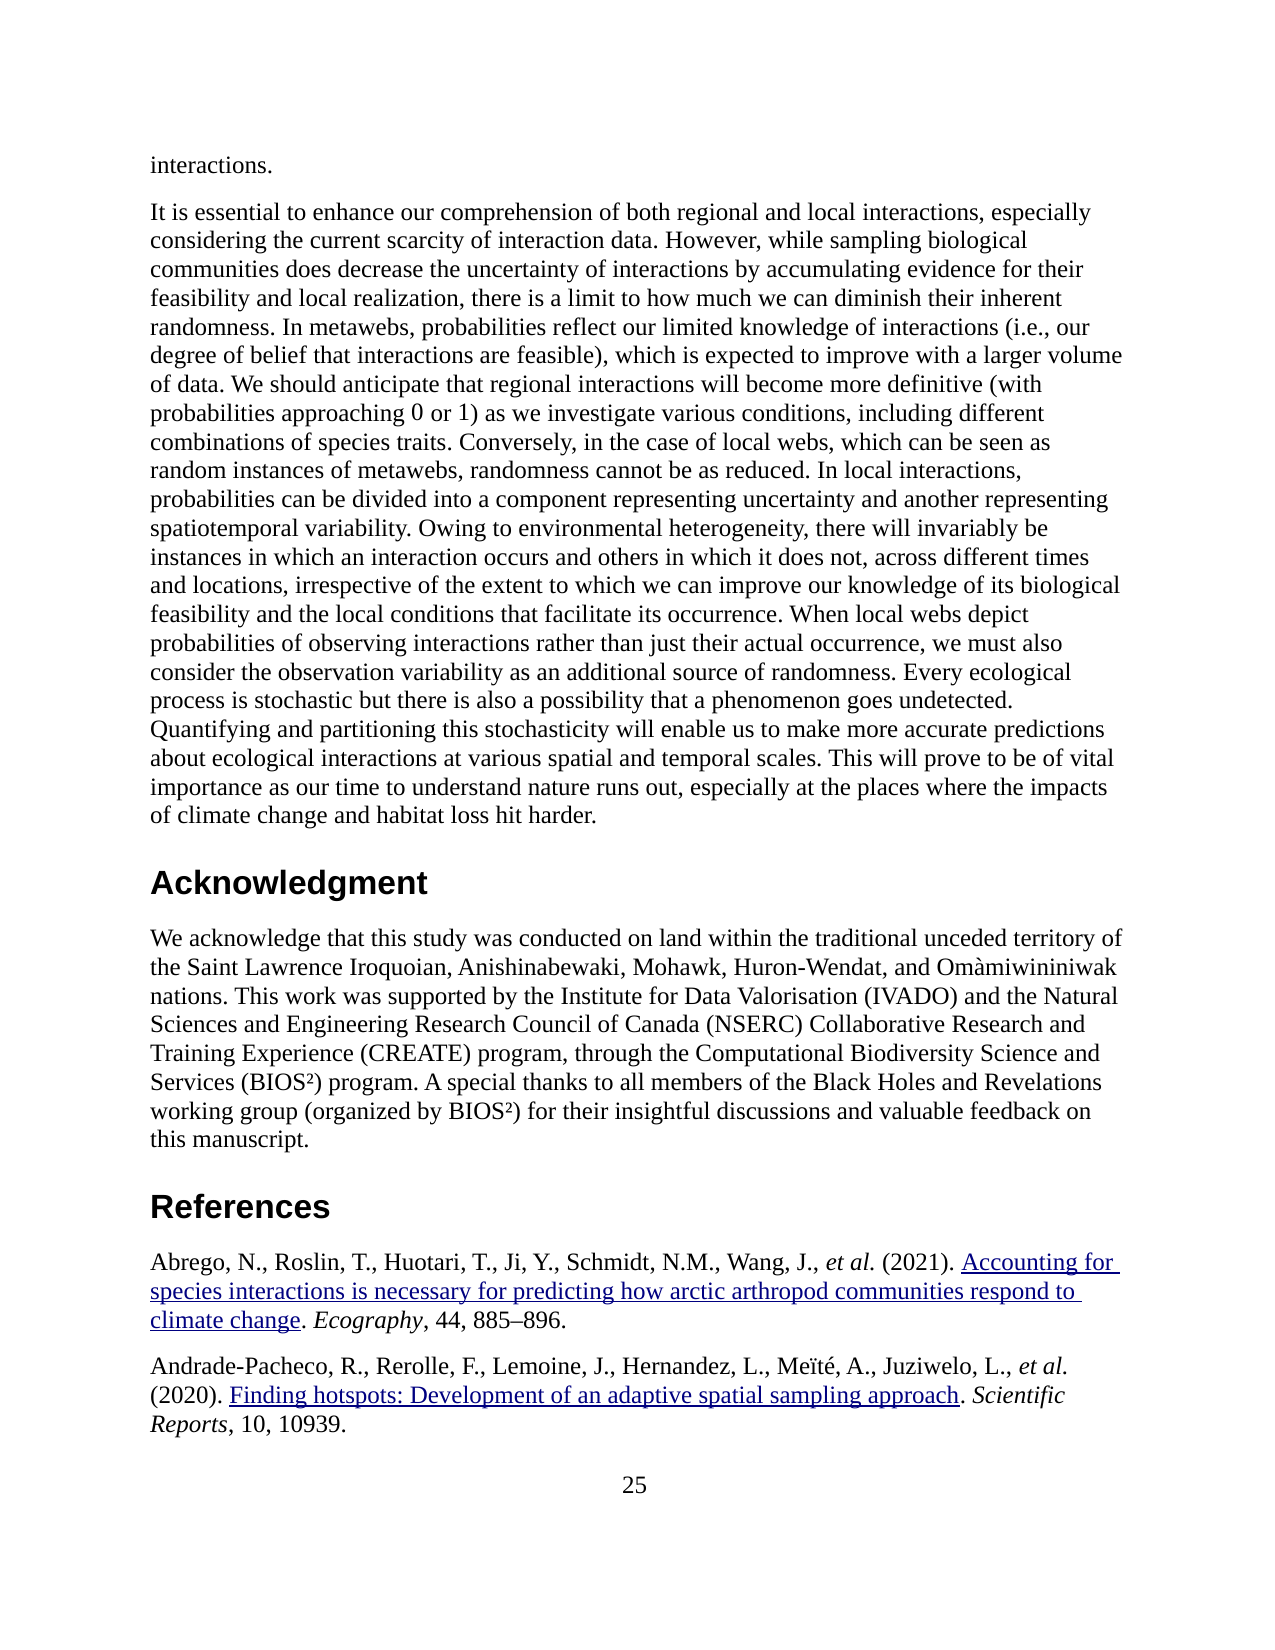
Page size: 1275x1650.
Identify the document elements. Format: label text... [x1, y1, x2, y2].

text Abrego, N., Roslin, T., Huotari, T., Ji, Y., Schmidt, N.M., Wang, J., et al. (2021). Accounting for species interactions is necessary for predicting how arctic arthropod communities respond to climate change. Ecography, 44, 885–896. [150, 1247, 1125, 1333]
text We acknowledge that this study was conducted on land within the traditional unceded territory of the Saint Lawrence Iroquoian, Anishinabewaki, Mohawk, Huron-Wendat, and Omàmiwininiwak nations. This work was supported by the Institute for Data Valorisation (IVADO) and the Natural Sciences and Engineering Research Council of Canada (NSERC) Collaborative Research and Training Experience (CREATE) program, through the Computational Biodiversity Science and Services (BIOS²) program. A special thanks to all members of the Black Holes and Revelations working group (organized by BIOS²) for their insightful discussions and valuable feedback on this manuscript. [150, 923, 1125, 1153]
subtitle Acknowledgment [150, 863, 1125, 902]
text Andrade-Pacheco, R., Rerolle, F., Lemoine, J., Hernandez, L., Meïté, A., Juziwelo, L., et al. (2020). Finding hotspots: Development of an adaptive spatial sampling approach. Scientific Reports, 10, 10939. [150, 1351, 1125, 1438]
text interactions. [150, 150, 1125, 179]
text It is essential to enhance our comprehension of both regional and local interactions, especially considering the current scarcity of interaction data. However, while sampling biological communities does decrease the uncertainty of interactions by accumulating evidence for their feasibility and local realization, there is a limit to how much we can diminish their inherent randomness. In metawebs, probabilities reflect our limited knowledge of interactions (i.e., our degree of belief that interactions are feasible), which is expected to improve with a larger volume of data. We should anticipate that regional interactions will become more definitive (with probabilities approaching or ) as we investigate various conditions, including different combinations of species traits. Conversely, in the case of local webs, which can be seen as random instances of metawebs, randomness cannot be as reduced. In local interactions, probabilities can be divided into a component representing uncertainty and another representing spatiotemporal variability. Owing to environmental heterogeneity, there will invariably be instances in which an interaction occurs and others in which it does not, across different times and locations, irrespective of the extent to which we can improve our knowledge of its biological feasibility and the local conditions that facilitate its occurrence. When local webs depict probabilities of observing interactions rather than just their actual occurrence, we must also consider the observation variability as an additional source of randomness. Every ecological process is stochastic but there is also a possibility that a phenomenon goes undetected. Quantifying and partitioning this stochasticity will enable us to make more accurate predictions about ecological interactions at various spatial and temporal scales. This will prove to be of vital importance as our time to understand nature runs out, especially at the places where the impacts of climate change and habitat loss hit harder. [150, 197, 1125, 829]
subtitle References [150, 1187, 1125, 1226]
